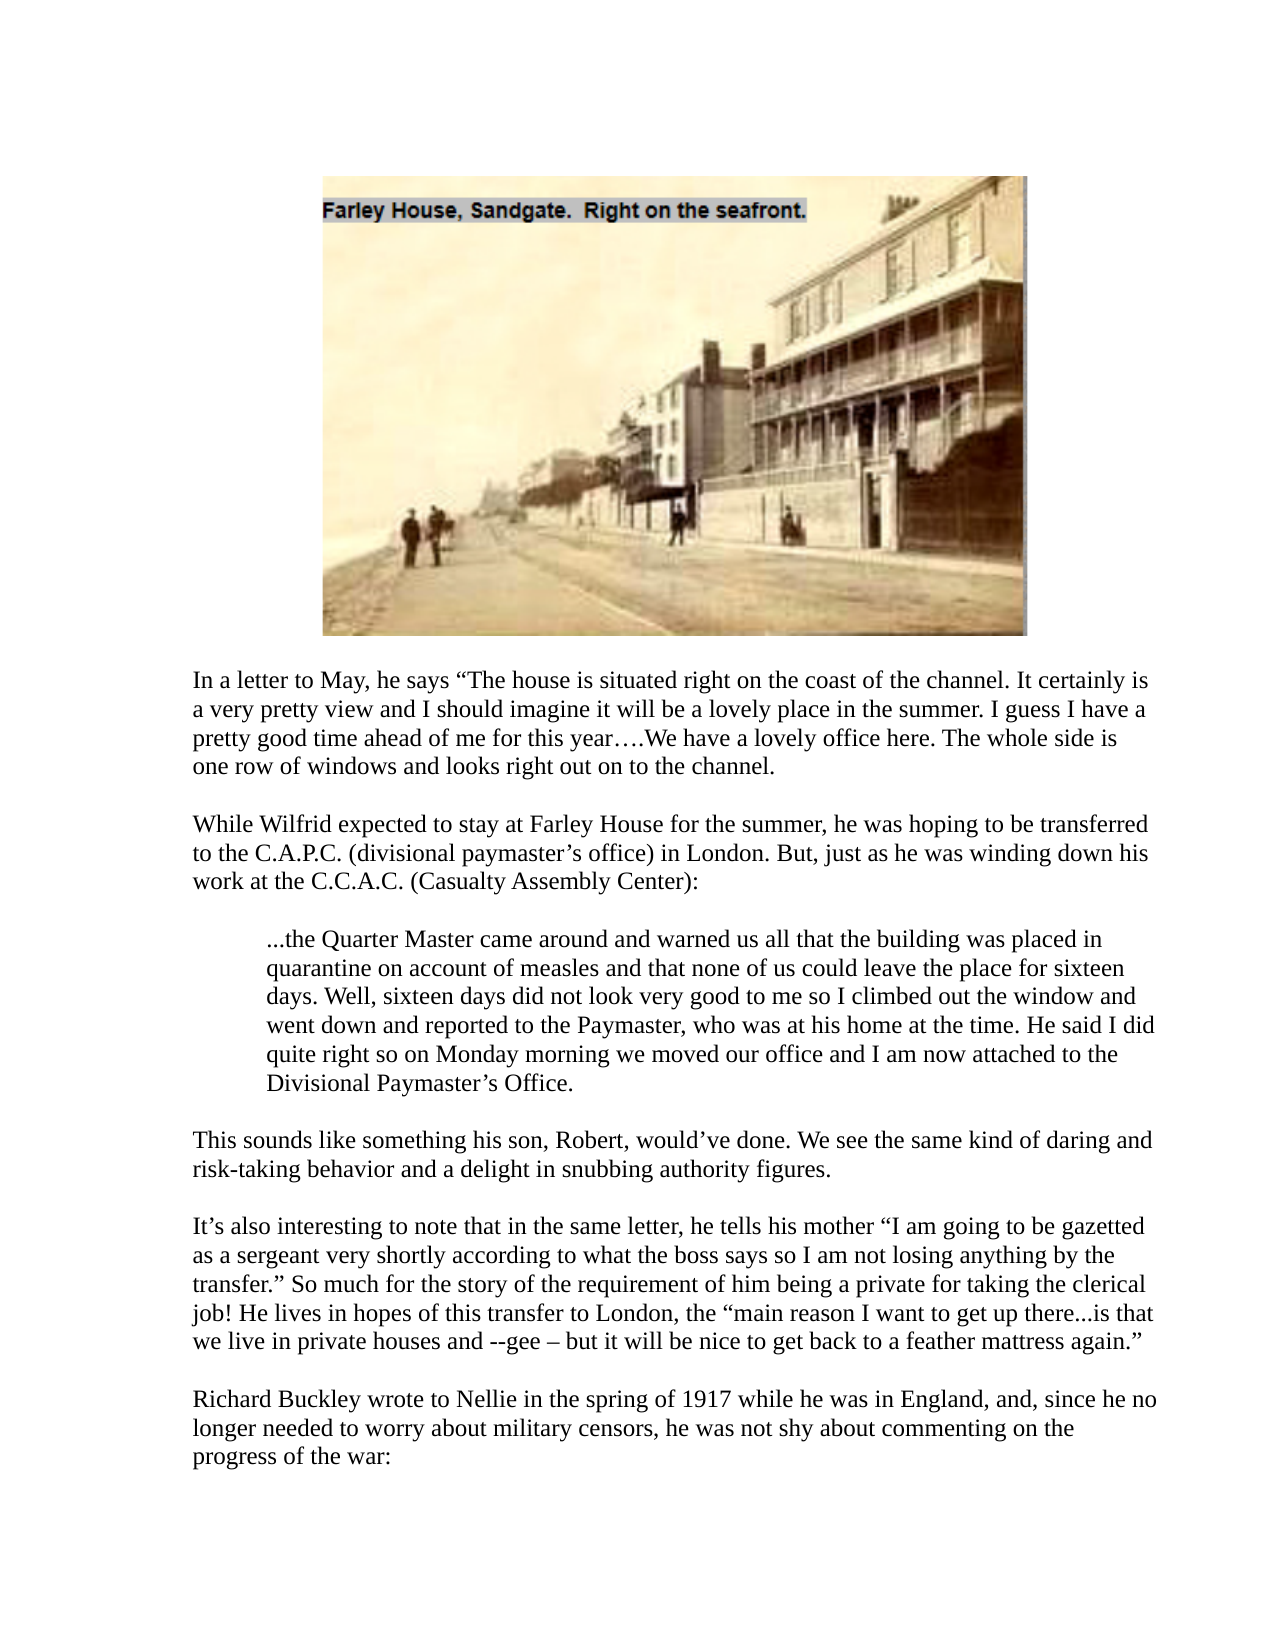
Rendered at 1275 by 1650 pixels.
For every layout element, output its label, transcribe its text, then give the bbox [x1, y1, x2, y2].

text It’s also interesting to note that in the same letter, he tells his mother “I am going to be gazetted as a sergeant very shortly according to what the boss says so I am not losing anything by the transfer.” So much for the story of the requirement of him being a private for taking the clerical job! He lives in hopes of this transfer to London, the “main reason I want to get up there...is that we live in private houses and --gee – but it will be nice to get back to a feather mattress again.” [192, 1211, 1158, 1355]
text Richard Buckley wrote to Nellie in the spring of 1917 while he was in England, and, since he no longer needed to worry about military censors, he was not shy about commenting on the progress of the war: [192, 1384, 1158, 1470]
text ...the Quarter Master came around and warned us all that the building was placed in quarantine on account of measles and that none of us could leave the place for sixteen days. Well, sixteen days did not look very good to me so I climbed out the window and went down and reported to the Paymaster, who was at his home at the time. He said I did quite right so on Monday morning we moved our office and I am now attached to the Divisional Paymaster’s Office. [266, 924, 1158, 1096]
text This sounds like something his son, Robert, would’ve done. We see the same kind of daring and risk-taking behavior and a delight in snubbing authority figures. [192, 1125, 1158, 1183]
picture [322, 176, 1028, 636]
text In a letter to May, he says “The house is situated right on the coast of the channel. It certainly is a very pretty view and I should imagine it will be a lovely place in the summer. I guess I have a pretty good time ahead of me for this year….We have a lovely office here. The whole side is one row of windows and looks right out on to the channel. [192, 665, 1158, 780]
text While Wilfrid expected to stay at Farley House for the summer, he was hoping to be transferred to the C.A.P.C. (divisional paymaster’s office) in London. But, just as he was winding down his work at the C.C.A.C. (Casualty Assembly Center): [192, 809, 1158, 895]
